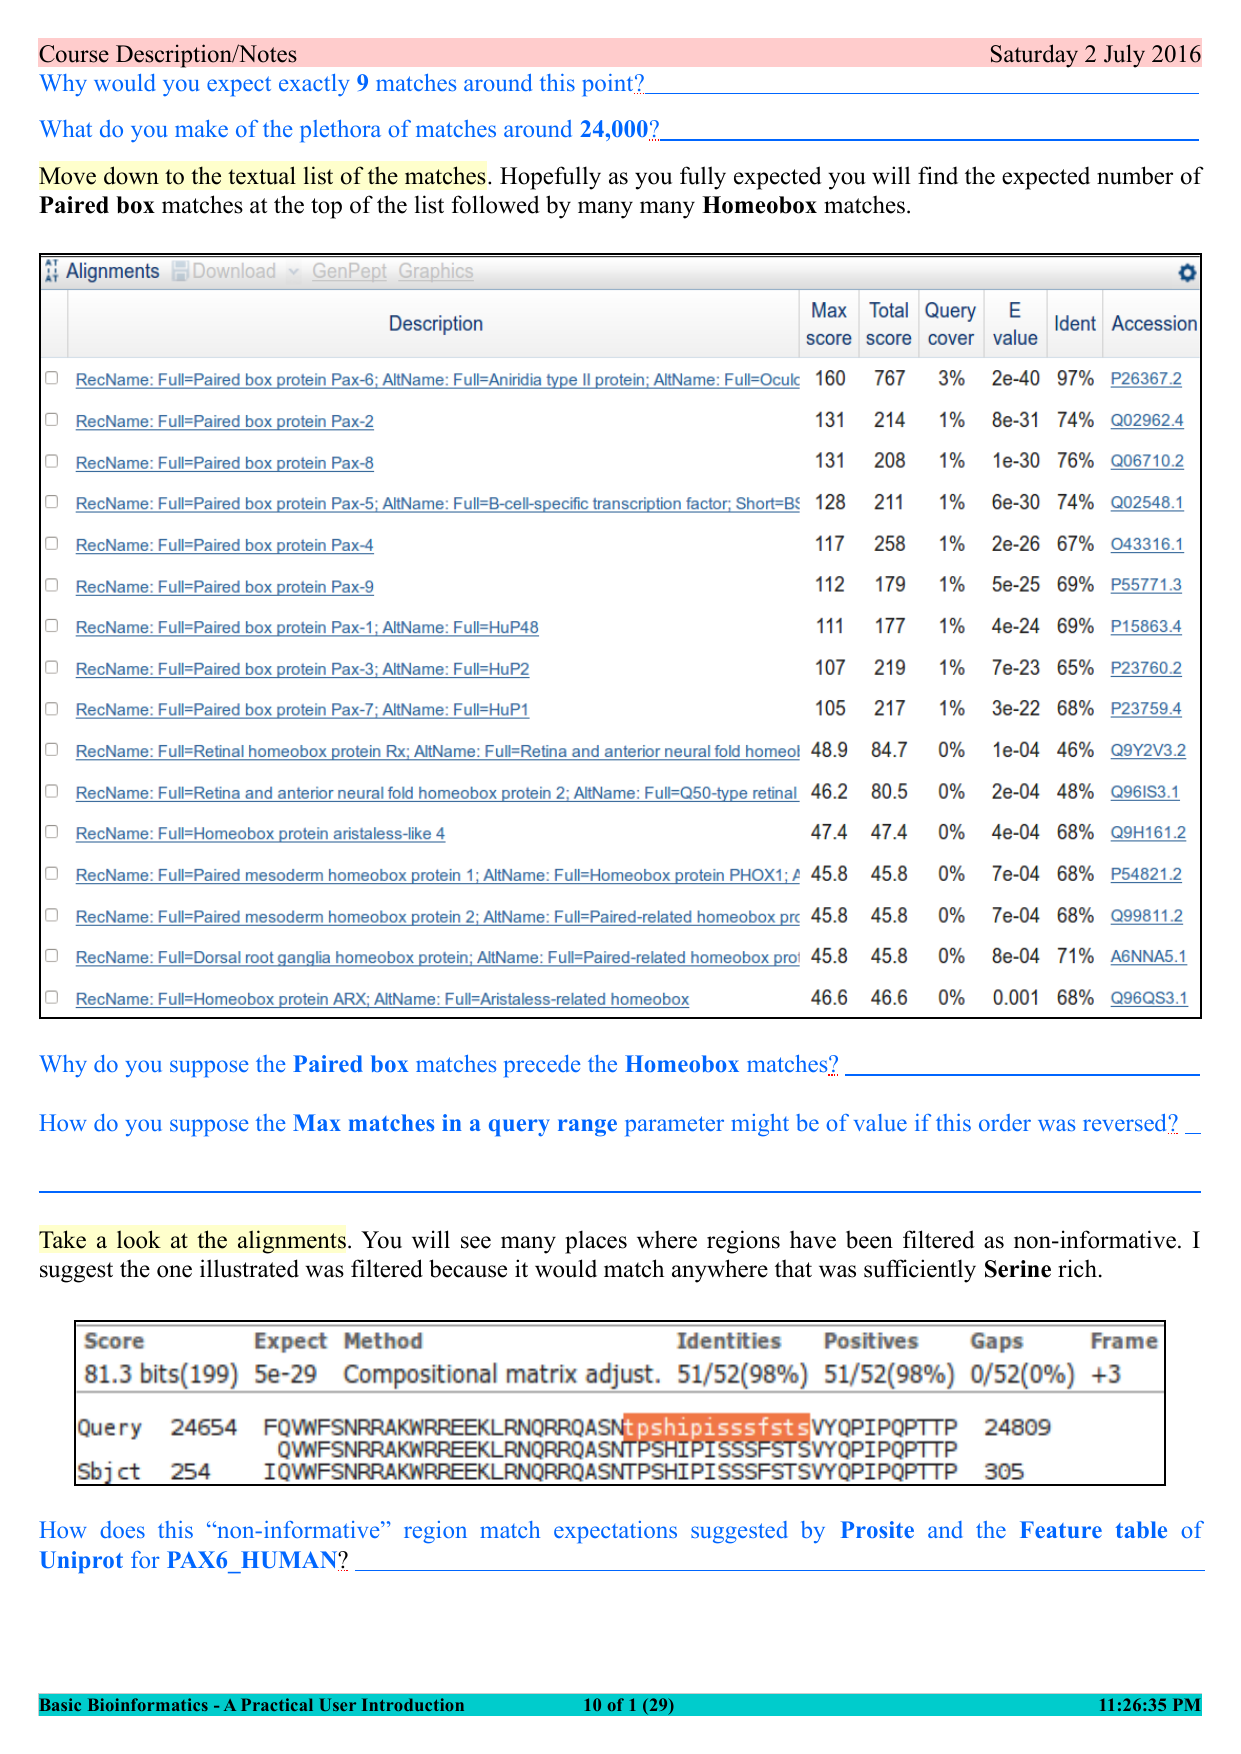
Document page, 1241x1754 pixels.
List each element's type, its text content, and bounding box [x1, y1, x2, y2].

text Why would you expect exactly 9 matches around this point? [38, 67, 1202, 97]
text Take a look at the alignments. You will see many places where regions have been filtered as non-informative. I suggest the one illustrated was filtered because it would match anywhere that was sufficiently Serine rich. [38, 1224, 1202, 1283]
text What do you make of the plethora of matches around 24,000? [38, 114, 1202, 143]
text Move down to the textual list of the matches. Hopefully as you fully expected you will find the expected number of Paired box matches at the top of the list followed by many many Homeobox matches. [38, 161, 1202, 219]
text How do you suppose the Max matches in a query range parameter might be of value if this order was reversed? [38, 1107, 1202, 1136]
picture [76, 1322, 1164, 1484]
text Why do you suppose the Paired box matches precede the Homeobox matches? [38, 1019, 1202, 1078]
text [38, 231, 1202, 253]
picture [41, 255, 1200, 1017]
text How does this “non-informative” region match expectations suggested by Prosite and the Feature table of Uniprot for PAX6_HUMAN? [38, 1312, 1202, 1573]
